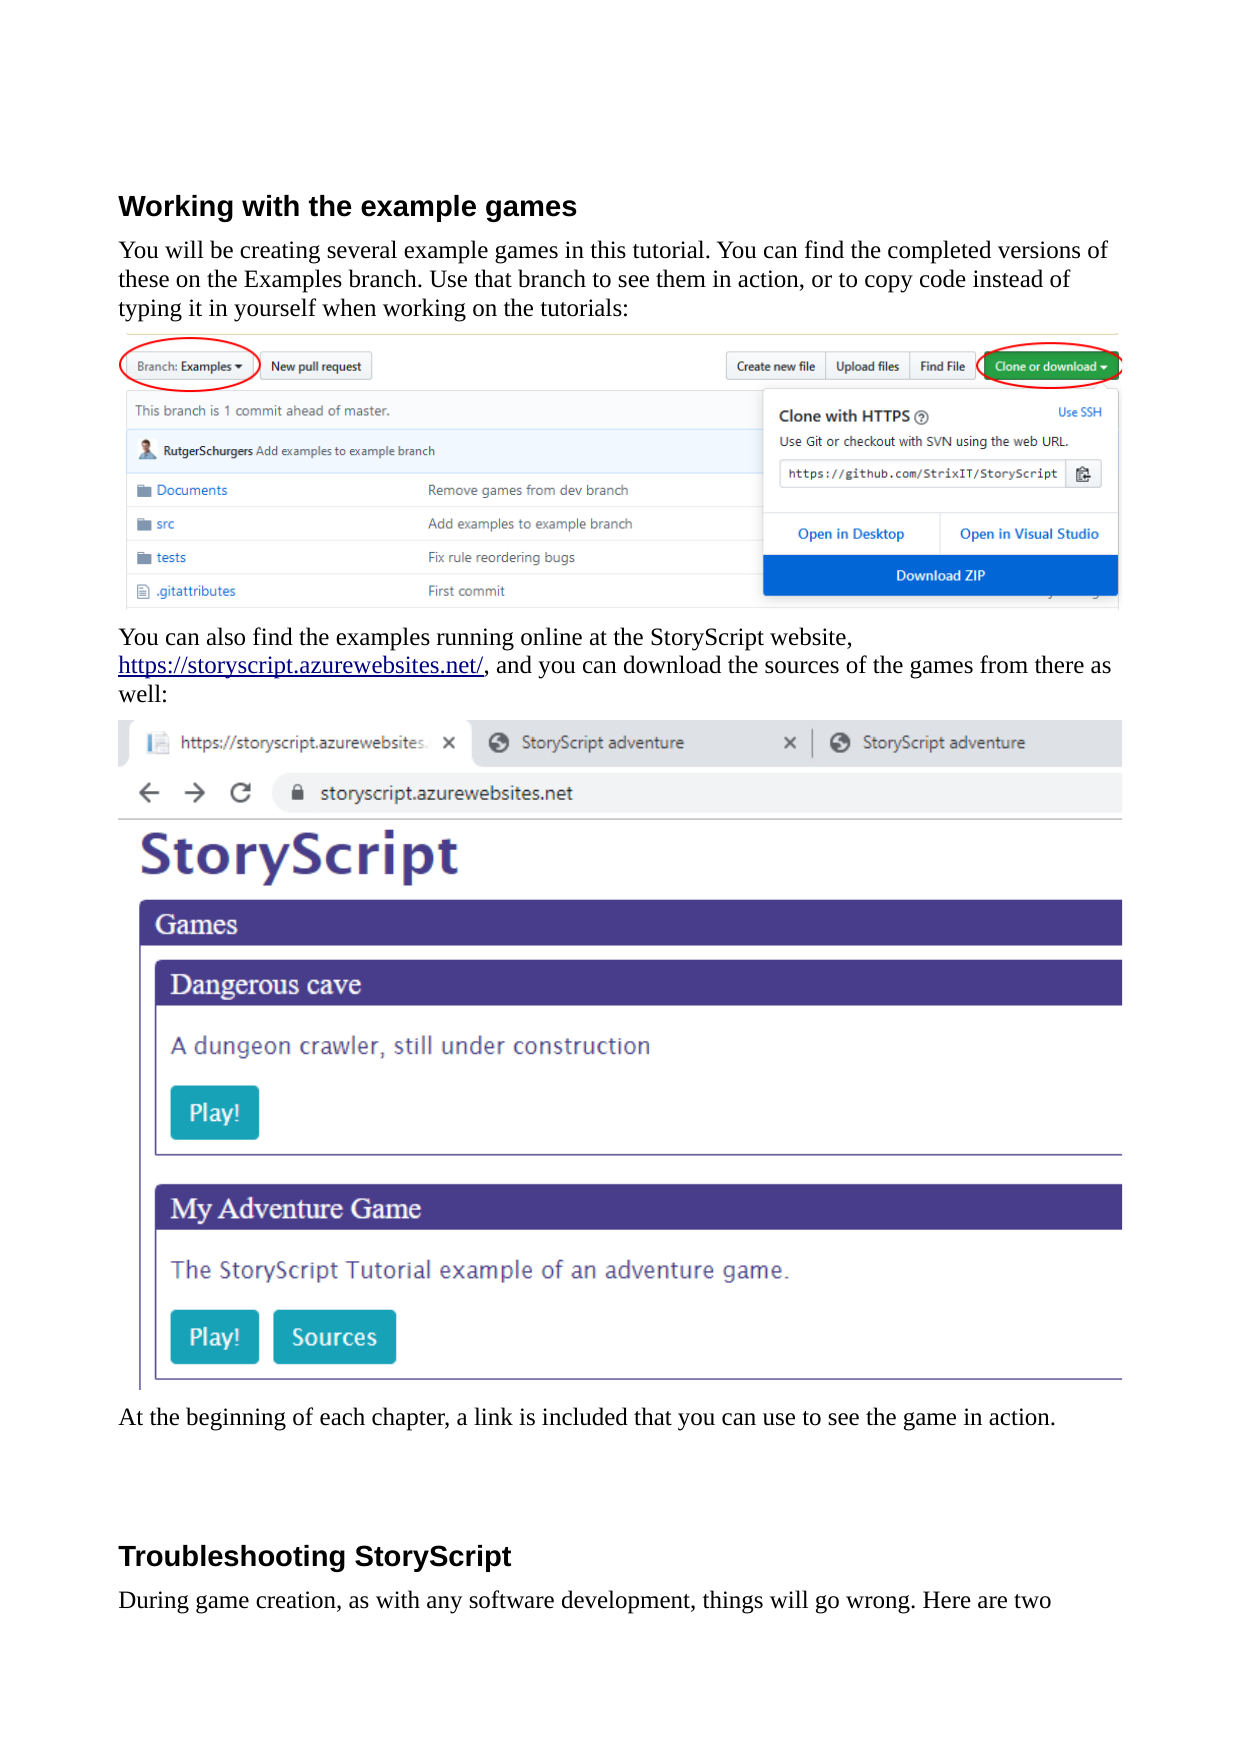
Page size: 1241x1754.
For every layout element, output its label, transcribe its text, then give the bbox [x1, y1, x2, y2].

text You can also find the examples running online at the StoryScript website, https://storyscript.azurewebsites.net/, and you can download the sources of the games from there as well: [118, 622, 1122, 708]
text During game creation, as with any software development, things will go wrong. Here are two [118, 1585, 1122, 1614]
subtitle Working with the example games [118, 189, 1122, 223]
text At the beginning of each chapter, a link is included that you can use to see the game in action. [118, 1402, 1122, 1430]
subtitle Troubleshooting StoryScript [118, 1539, 1122, 1572]
text You will be creating several example games in this tutorial. You can find the completed versions of these on the Examples branch. Use that branch to see them in action, or to copy code instead of typing it in yourself when working on the tutorials: [118, 235, 1122, 321]
